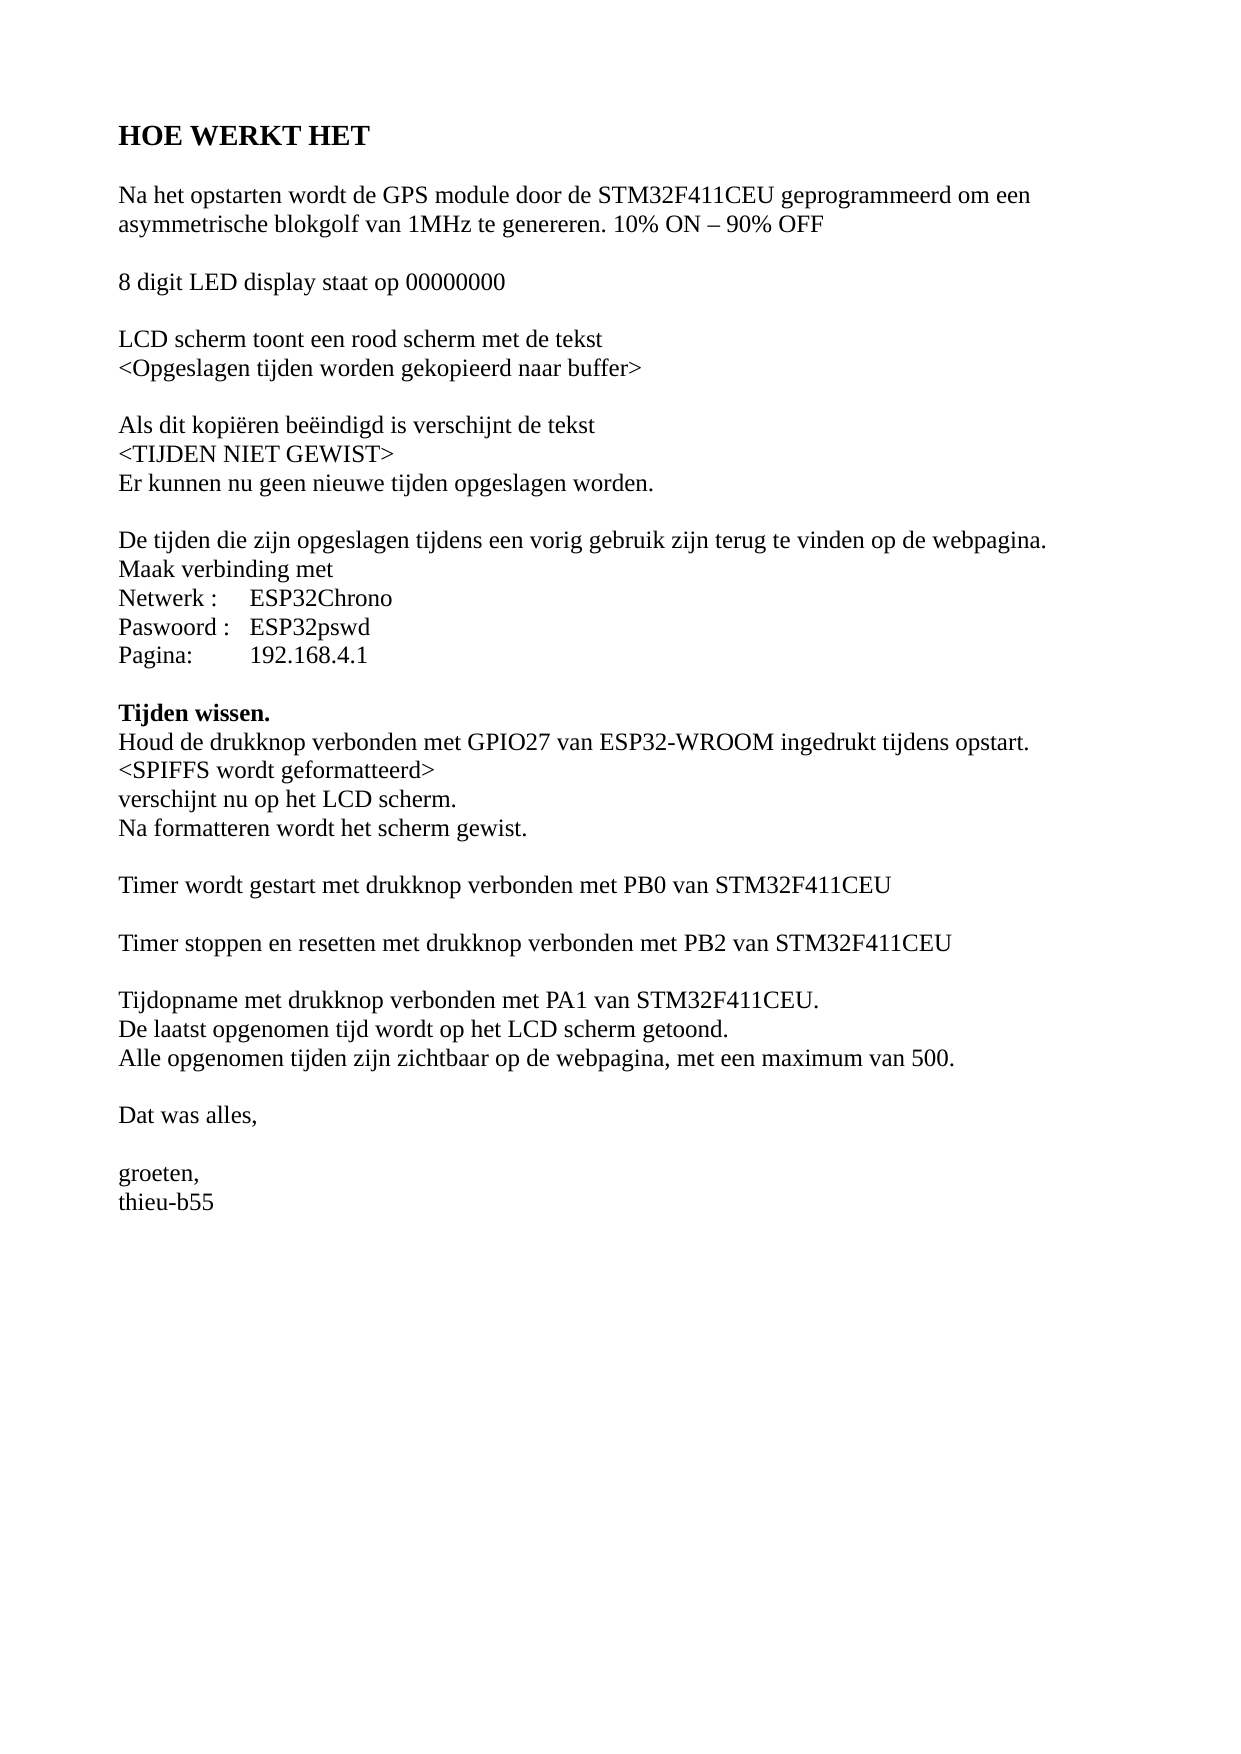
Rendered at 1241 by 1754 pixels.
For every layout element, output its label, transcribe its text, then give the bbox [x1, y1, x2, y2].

text groeten, [118, 1158, 1122, 1187]
text <Opgeslagen tijden worden gekopieerd naar buffer> [118, 353, 1122, 382]
text LCD scherm toont een rood scherm met de tekst [118, 324, 1122, 353]
text <SPIFFS wordt geformatteerd> [118, 755, 1122, 784]
text Pagina: 192.168.4.1 [118, 640, 1122, 669]
text thieu-b55 [118, 1187, 1122, 1215]
text Na het opstarten wordt de GPS module door de STM32F411CEU geprogrammeerd om een asymmetrische blokgolf van 1MHz te genereren. 10% ON – 90% OFF [118, 180, 1122, 238]
text Alle opgenomen tijden zijn zichtbaar op de webpagina, met een maximum van 500. [118, 1043, 1122, 1072]
text Paswoord : ESP32pswd [118, 612, 1122, 640]
text Als dit kopiëren beëindigd is verschijnt de tekst [118, 410, 1122, 439]
text Netwerk : ESP32Chrono [118, 583, 1122, 612]
text Maak verbinding met [118, 554, 1122, 583]
text 8 digit LED display staat op 00000000 [118, 267, 1122, 295]
text Tijdopname met drukknop verbonden met PA1 van STM32F411CEU. [118, 985, 1122, 1014]
text Er kunnen nu geen nieuwe tijden opgeslagen worden. [118, 468, 1122, 497]
text HOE WERKT HET [118, 118, 1122, 152]
text De laatst opgenomen tijd wordt op het LCD scherm getoond. [118, 1014, 1122, 1043]
text verschijnt nu op het LCD scherm. [118, 784, 1122, 813]
text Dat was alles, [118, 1100, 1122, 1129]
text <TIJDEN NIET GEWIST> [118, 439, 1122, 468]
text Timer stoppen en resetten met drukknop verbonden met PB2 van STM32F411CEU [118, 928, 1122, 957]
text Timer wordt gestart met drukknop verbonden met PB0 van STM32F411CEU [118, 870, 1122, 899]
text Tijden wissen. [118, 698, 1122, 727]
text Houd de drukknop verbonden met GPIO27 van ESP32-WROOM ingedrukt tijdens opstart. [118, 727, 1122, 755]
text De tijden die zijn opgeslagen tijdens een vorig gebruik zijn terug te vinden op de webpagina. [118, 525, 1122, 554]
text Na formatteren wordt het scherm gewist. [118, 813, 1122, 842]
